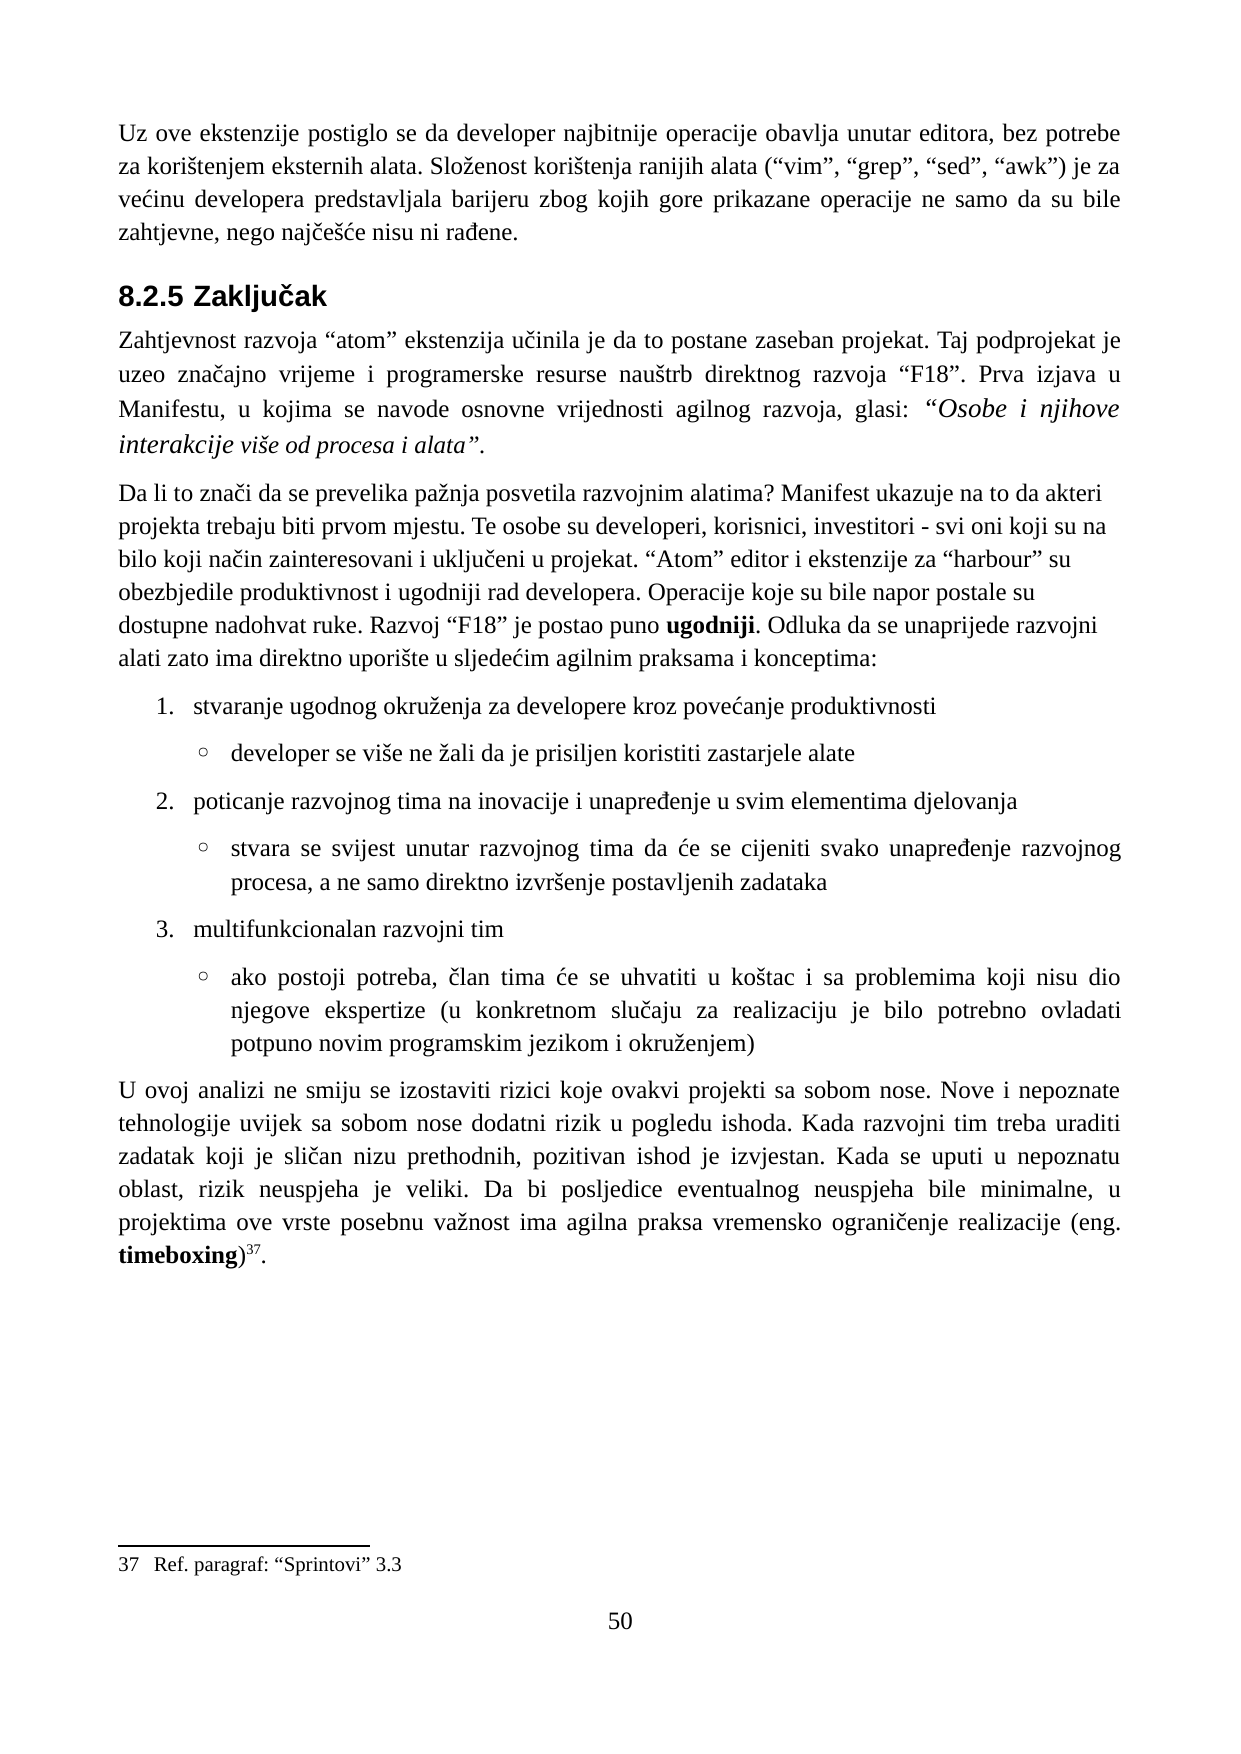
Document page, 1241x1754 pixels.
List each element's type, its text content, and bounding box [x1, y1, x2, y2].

text Da li to znači da se prevelika pažnja posvetila razvojnim alatima? Manifest ukazuje na to da akteri projekta trebaju biti prvom mjestu. Te osobe su developeri, korisnici, investitori - svi oni koji su na bilo koji način zainteresovani i uključeni u projekat. “Atom” editor i ekstenzije za “harbour” su obezbjedile produktivnost i ugodniji rad developera. Operacije koje su bile napor postale su dostupne nadohvat ruke. Razvoj “F18” je postao puno ugodniji. Odluka da se unaprijede razvojni alati zato ima direktno uporište u sljedećim agilnim praksama i konceptima: [118, 478, 1122, 672]
text Ref. paragraf: “Sprintovi” 3.3 [118, 1552, 1122, 1576]
list stvara se svijest unutar razvojnog tima da će se cijeniti svako unapređenje razvojnog procesa, a ne samo direktno izvršenje postavljenih zadataka [193, 833, 1122, 895]
subtitle Zaključak [118, 279, 1122, 313]
list stvaranje ugodnog okruženja za developere kroz povećanje produktivnosti [156, 691, 1122, 719]
list poticanje razvojnog tima na inovacije i unapređenje u svim elementima djelovanja [156, 786, 1122, 815]
text U ovoj analizi ne smiju se izostaviti rizici koje ovakvi projekti sa sobom nose. Nove i nepoznate tehnologije uvijek sa sobom nose dodatni rizik u pogledu ishoda. Kada razvojni tim treba uraditi zadatak koji je sličan nizu prethodnih, pozitivan ishod je izvjestan. Kada se uputi u nepoznatu oblast, rizik neuspjeha je veliki. Da bi posljedice eventualnog neuspjeha bile minimalne, u projektima ove vrste posebnu važnost ima agilna praksa vremensko ograničenje realizacije (eng. timeboxing). [118, 1075, 1122, 1269]
text Uz ove ekstenzije postiglo se da developer najbitnije operacije obavlja unutar editora, bez potrebe za korištenjem eksternih alata. Složenost korištenja ranijih alata (“vim”, “grep”, “sed”, “awk”) je za većinu developera predstavljala barijeru zbog kojih gore prikazane operacije ne samo da su bile zahtjevne, nego najčešće nisu ni rađene. [118, 118, 1122, 246]
list developer se više ne žali da je prisiljen koristiti zastarjele alate [193, 738, 1122, 767]
text Zahtjevnost razvoja “atom” ekstenzija učinila je da to postane zaseban projekat. Taj podprojekat je uzeo značajno vrijeme i programerske resurse nauštrb direktnog razvoja “F18”. Prva izjava u Manifestu, u kojima se navode osnovne vrijednosti agilnog razvoja, glasi: “Osobe i njihove interakcije više od procesa i alata”. [118, 326, 1122, 459]
list ako postoji potreba, član tima će se uhvatiti u koštac i sa problemima koji nisu dio njegove ekspertize (u konkretnom slučaju za realizaciju je bilo potrebno ovladati potpuno novim programskim jezikom i okruženjem) [193, 962, 1122, 1057]
list multifunkcionalan razvojni tim [156, 914, 1122, 943]
